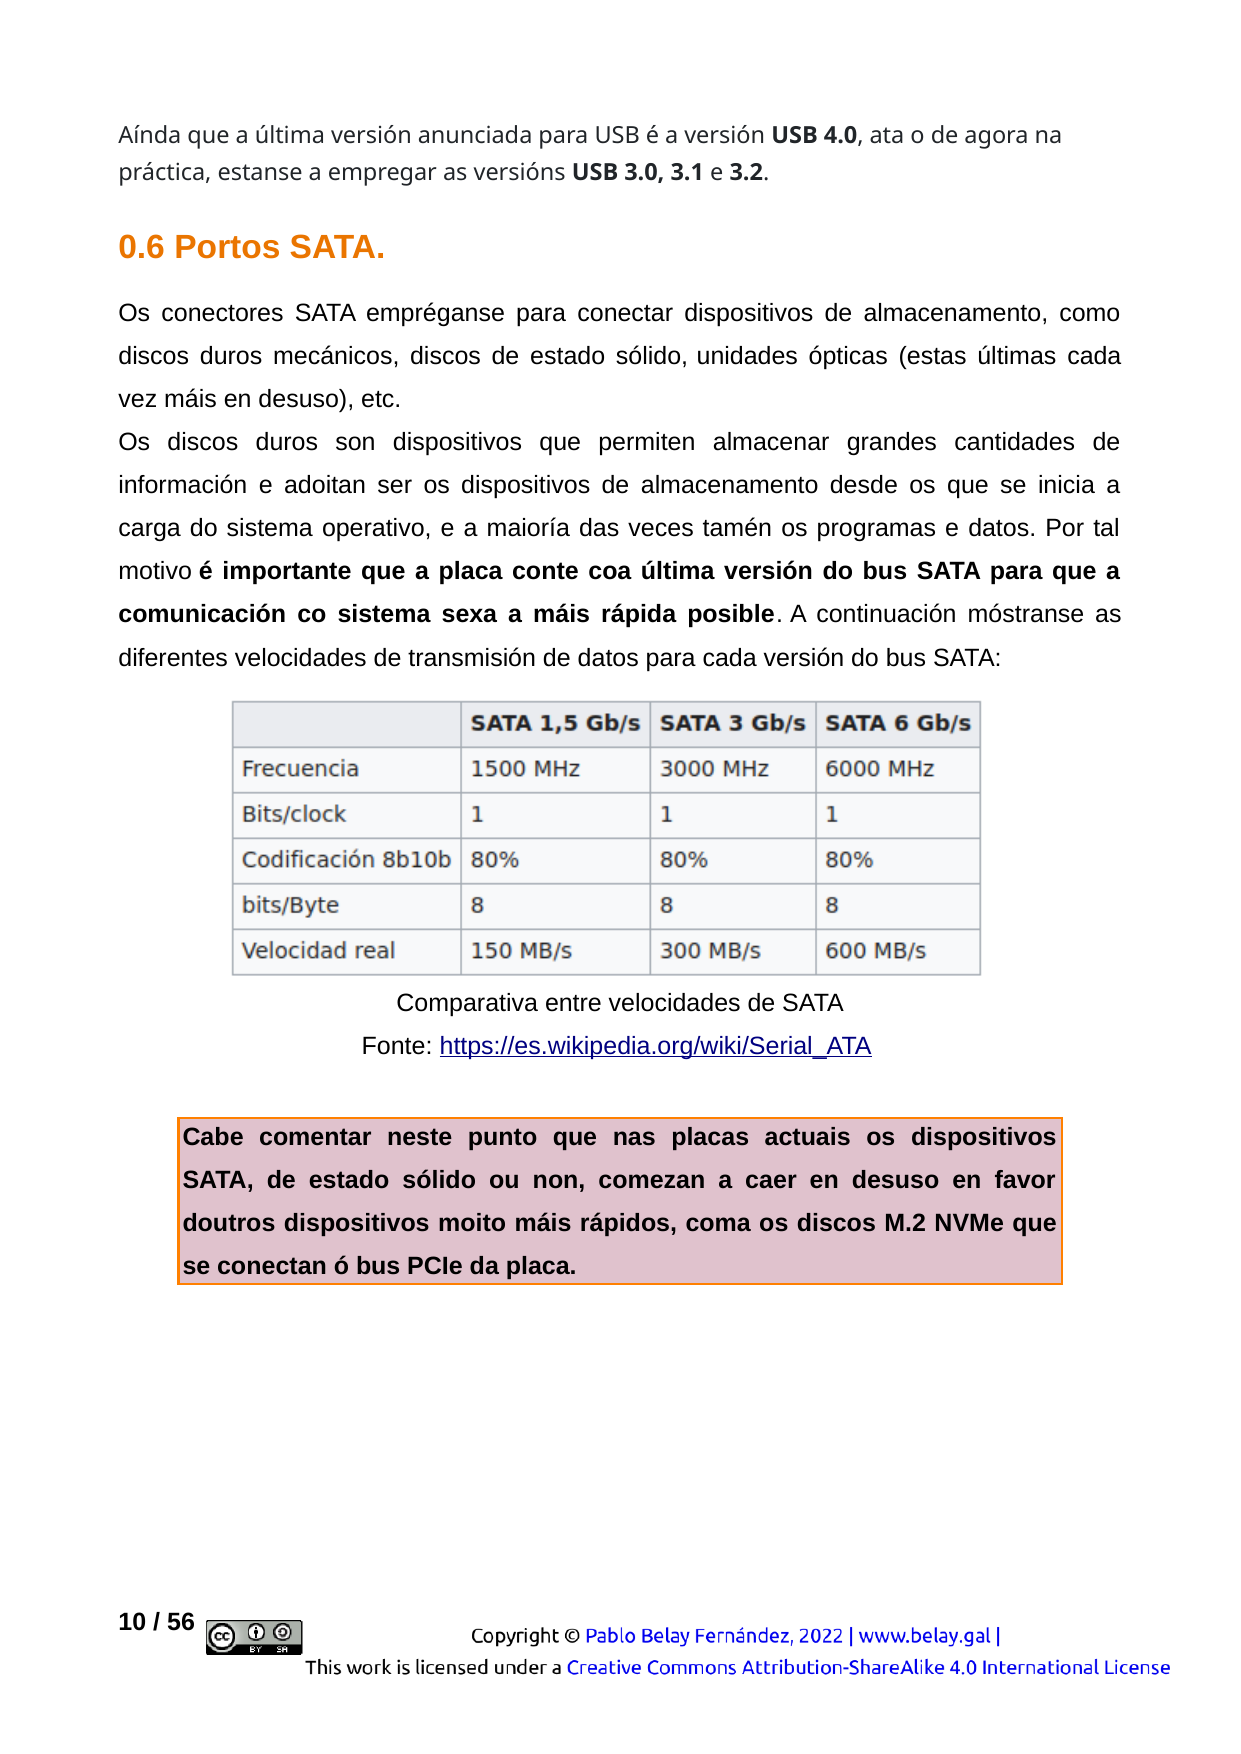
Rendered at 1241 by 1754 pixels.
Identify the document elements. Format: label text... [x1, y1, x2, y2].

text Fonte: https://es.wikipedia.org/wiki/Serial_ATA [118, 1031, 1122, 1059]
text Comparativa entre velocidades de SATA [118, 987, 1122, 1016]
picture [226, 696, 986, 979]
subtitle 0.6 Portos SATA. [118, 227, 1122, 266]
text Aínda que a última versión anunciada para USB é a versión USB 4.0, ata o de agora na práctica, estanse a empregar as versións USB 3.0, 3.1 e 3.2. [118, 118, 1122, 187]
text Os discos duros son dispositivos que permiten almacenar grandes cantidades de información e adoitan ser os dispositivos de almacenamento desde os que se inicia a carga do sistema operativo, e a maioría das veces tamén os programas e datos. Por tal motivo é importante que a placa conte coa última versión do bus SATA para que a comunicación co sistema sexa a máis rápida posible. A continuación móstranse as diferentes velocidades de transmisión de datos para cada versión do bus SATA: [118, 427, 1122, 671]
text Cabe comentar neste punto que nas placas actuais os dispositivos SATA, de estado sólido ou non, comezan a caer en desuso en favor doutros dispositivos moito máis rápidos, coma os discos M.2 NVMe que se conectan ó bus PCIe da placa. [180, 1119, 1061, 1283]
picture [200, 1604, 1205, 1690]
text Os conectores SATA empréganse para conectar dispositivos de almacenamento, como discos duros mecánicos, discos de estado sólido, unidades ópticas (estas últimas cada vez máis en desuso), etc. [118, 297, 1122, 412]
